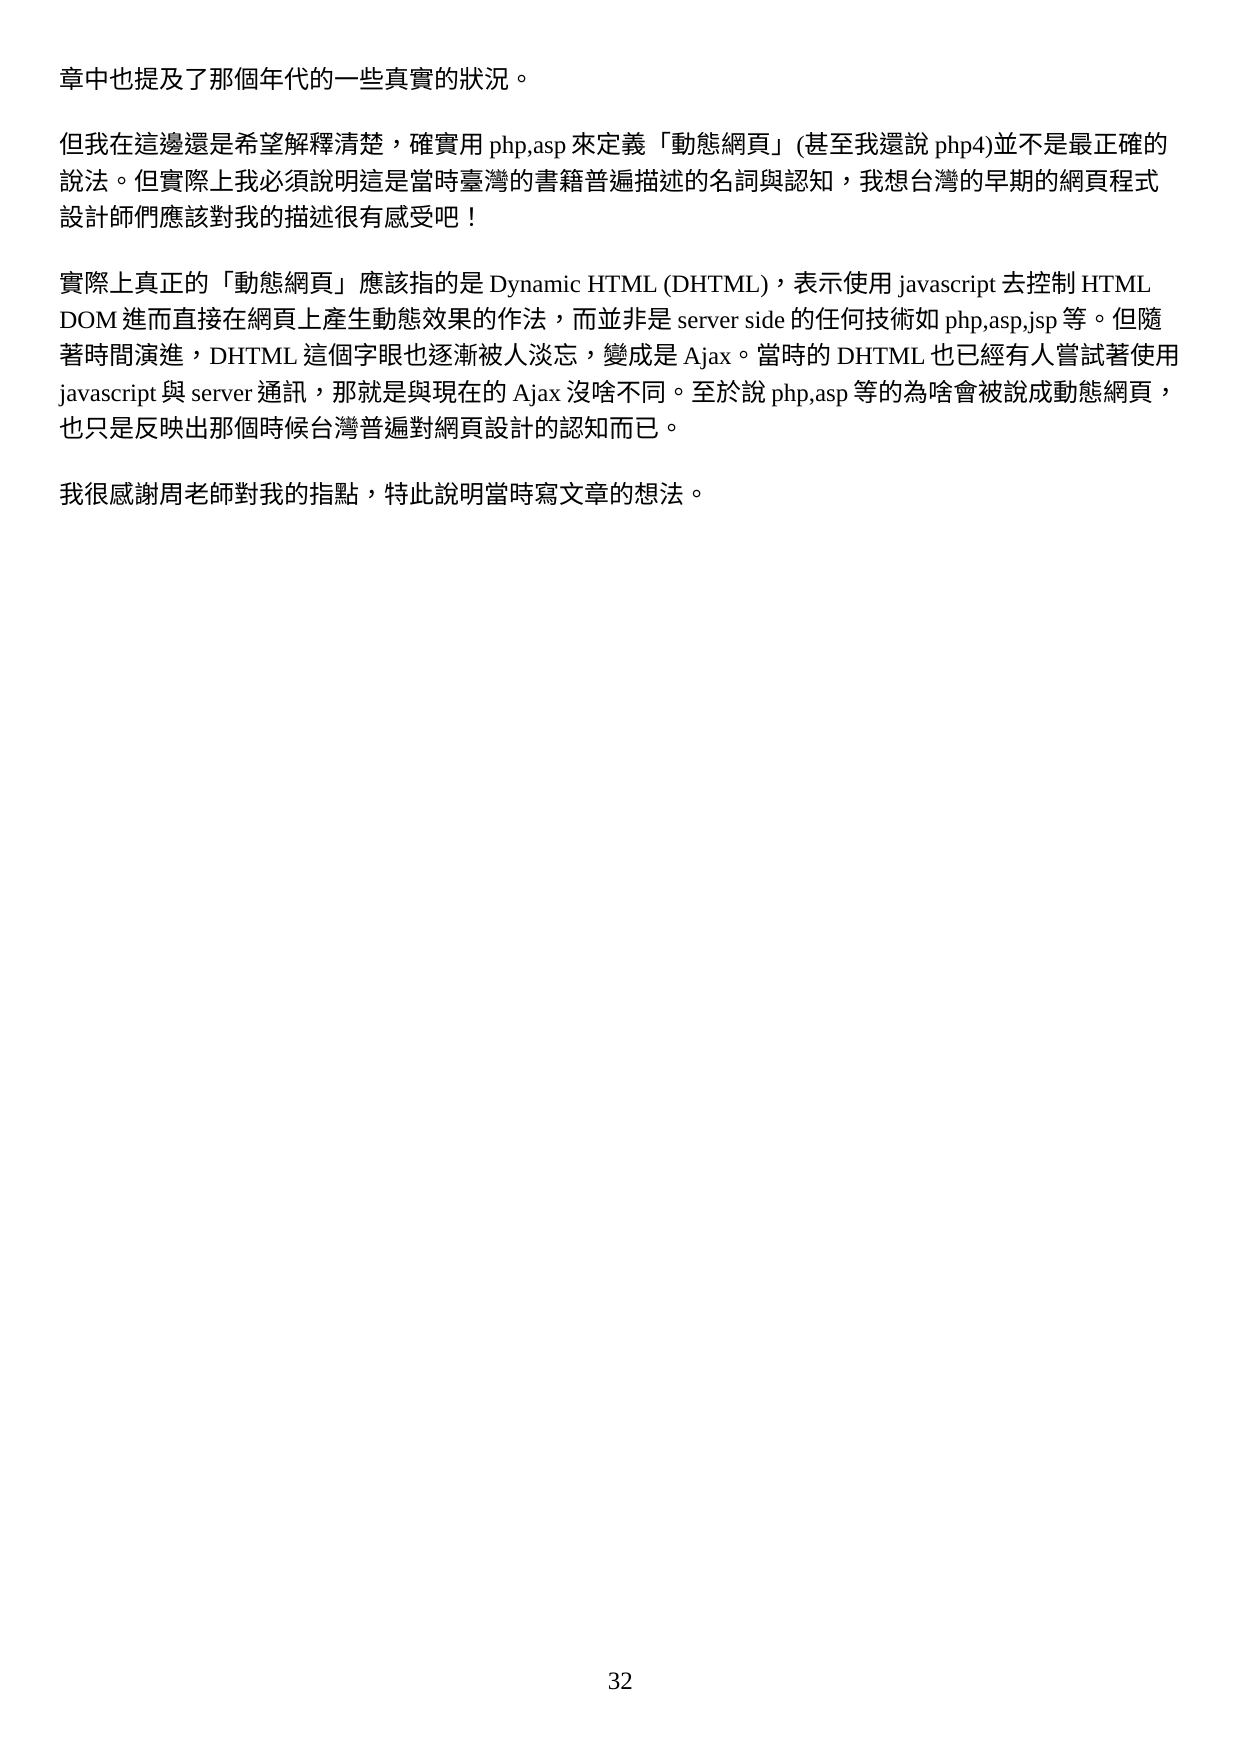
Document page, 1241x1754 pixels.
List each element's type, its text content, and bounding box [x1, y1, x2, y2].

text 我很感謝周老師對我的指點，特此說明當時寫文章的想法。 [59, 474, 1181, 510]
text 實際上真正的「動態網頁」應該指的是Dynamic HTML (DHTML)，表示使用javascript去控制HTML DOM進而直接在網頁上產生動態效果的作法，而並非是server side的任何技術如php,asp,jsp等。但隨著時間演進，DHTML這個字眼也逐漸被人淡忘，變成是Ajax。當時的DHTML也已經有人嘗試著使用javascript與server通訊，那就是與現在的Ajax沒啥不同。至於說php,asp等的為啥會被說成動態網頁，也只是反映出那個時候台灣普遍對網頁設計的認知而已。 [59, 263, 1181, 444]
text 章中也提及了那個年代的一些真實的狀況。 [59, 59, 1181, 95]
text 但我在這邊還是希望解釋清楚，確實用php,asp來定義「動態網頁」(甚至我還說php4)並不是最正確的說法。但實際上我必須說明這是當時臺灣的書籍普遍描述的名詞與認知，我想台灣的早期的網頁程式設計師們應該對我的描述很有感受吧！ [59, 125, 1181, 234]
